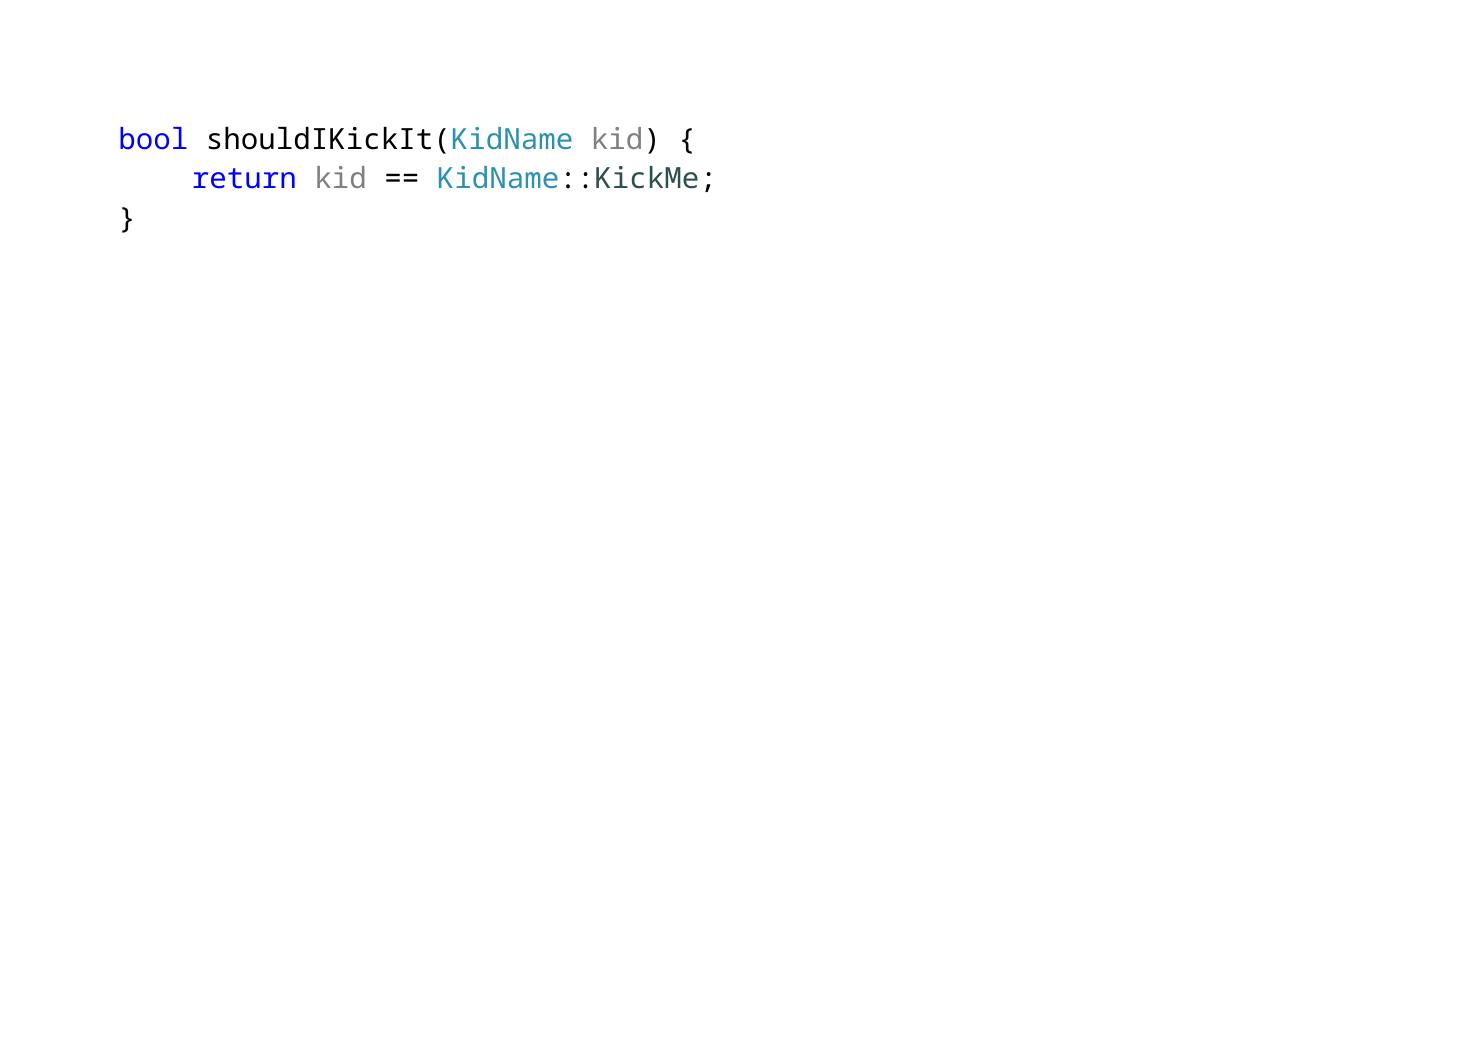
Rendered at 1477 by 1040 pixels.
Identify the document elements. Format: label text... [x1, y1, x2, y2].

text } [118, 197, 1358, 237]
text bool shouldIKickIt(KidName kid) { [118, 118, 1358, 158]
text return kid == KidName::KickMe; [118, 158, 1358, 197]
